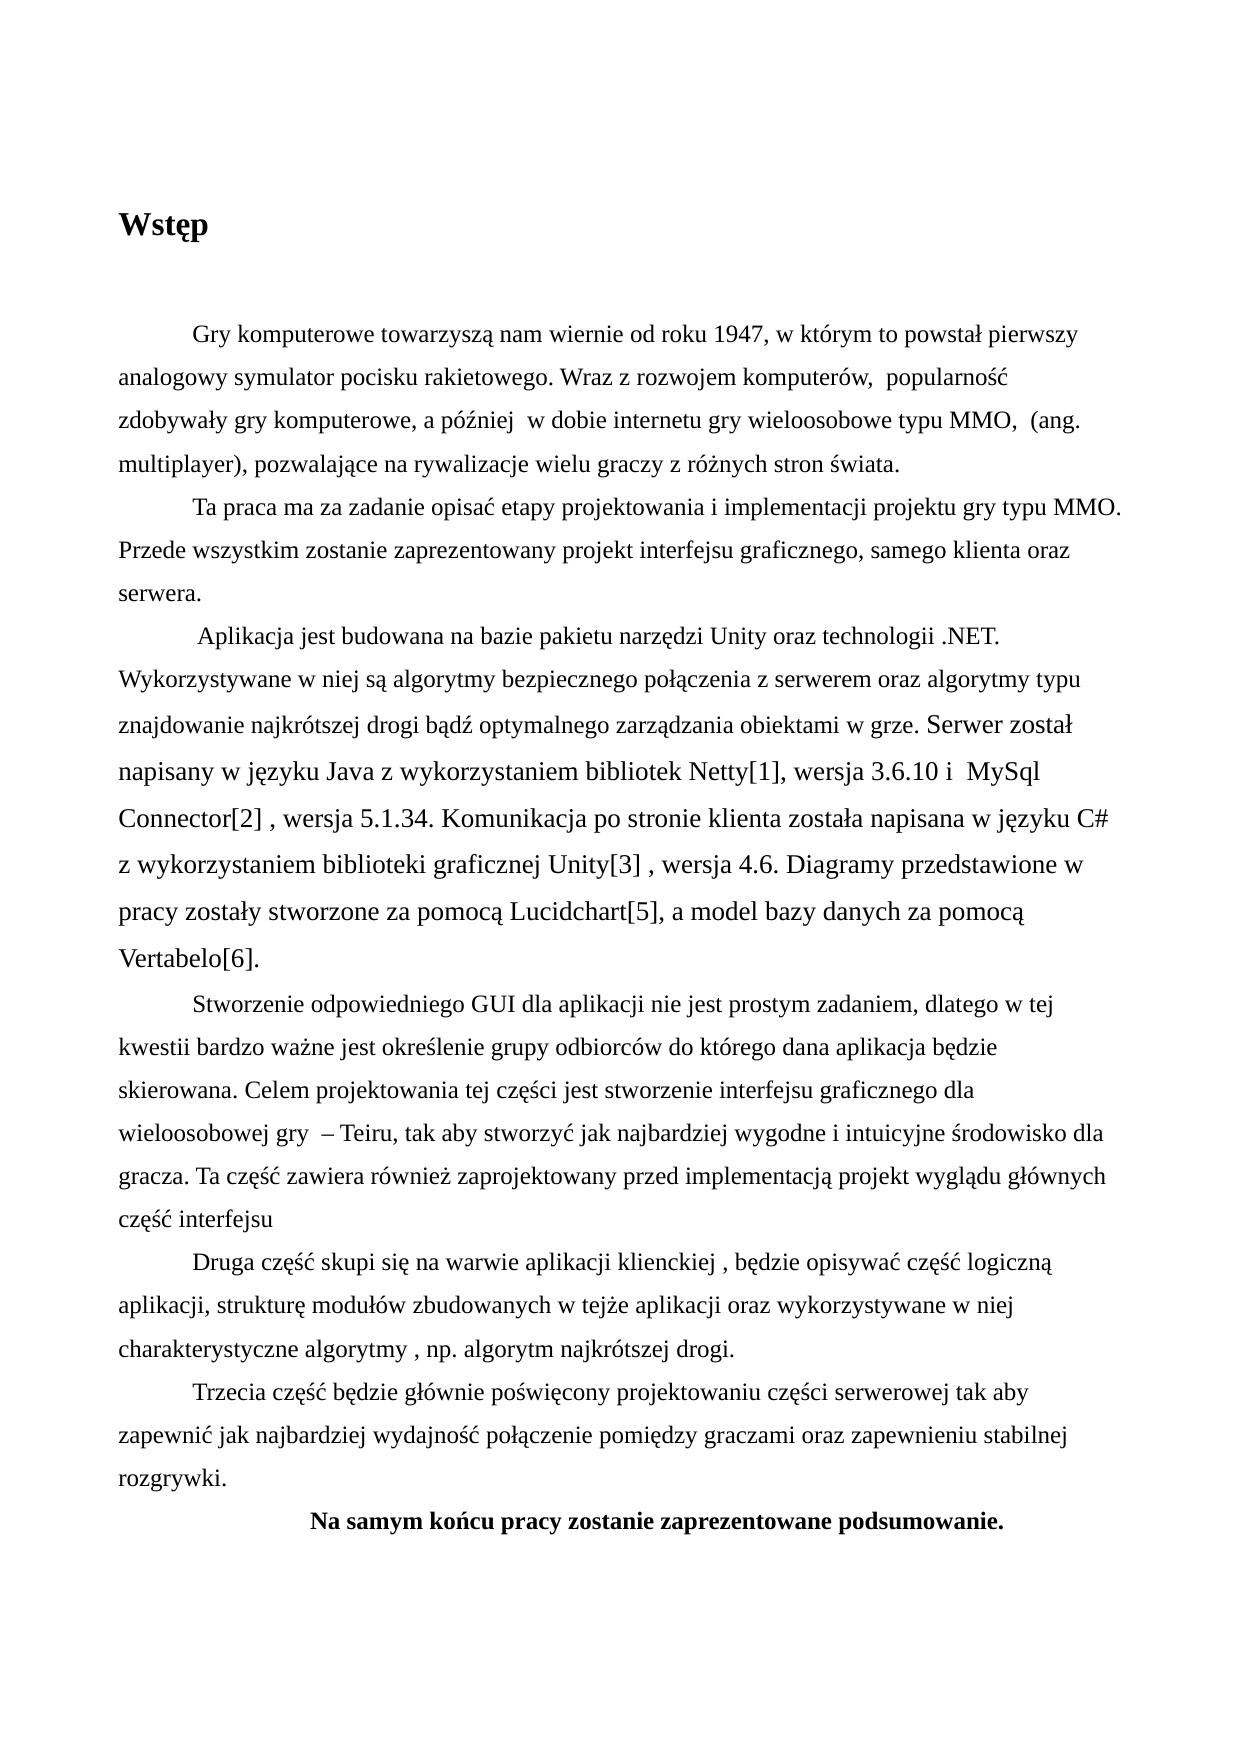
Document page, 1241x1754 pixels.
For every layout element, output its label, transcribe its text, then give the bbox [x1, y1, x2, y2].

text Wstęp [118, 204, 1122, 243]
text Gry komputerowe towarzyszą nam wiernie od roku 1947, w którym to powstał pierwszy analogowy symulator pocisku rakietowego. Wraz z rozwojem komputerów, popularność zdobywały gry komputerowe, a później w dobie internetu gry wieloosobowe typu MMO, (ang. multiplayer), pozwalające na rywalizacje wielu graczy z różnych stron świata. [118, 319, 1122, 477]
text Na samym końcu pracy zostanie zaprezentowane podsumowanie. [118, 1506, 1122, 1535]
text Stworzenie odpowiedniego GUI dla aplikacji nie jest prostym zadaniem, dlatego w tej kwestii bardzo ważne jest określenie grupy odbiorców do którego dana aplikacja będzie skierowana. Celem projektowania tej części jest stworzenie interfejsu graficznego dla wieloosobowej gry – Teiru, tak aby stworzyć jak najbardziej wygodne i intuicyjne środowisko dla gracza. Ta część zawiera również zaprojektowany przed implementacją projekt wyglądu głównych część interfejsu [118, 989, 1122, 1233]
text Aplikacja jest budowana na bazie pakietu narzędzi Unity oraz technologii .NET. Wykorzystywane w niej są algorytmy bezpiecznego połączenia z serwerem oraz algorytmy typu znajdowanie najkrótszej drogi bądź optymalnego zarządzania obiektami w grze. Serwer został napisany w języku Java z wykorzystaniem bibliotek Netty[1], wersja 3.6.10 i MySql Connector[2] , wersja 5.1.34. Komunikacja po stronie klienta została napisana w języku C# z wykorzystaniem biblioteki graficznej Unity[3] , wersja 4.6. Diagramy przedstawione w pracy zostały stworzone za pomocą Lucidchart[5], a model bazy danych za pomocą Vertabelo[6]. [118, 621, 1122, 973]
text Druga część skupi się na warwie aplikacji klienckiej , będzie opisywać część logiczną aplikacji, strukturę modułów zbudowanych w tejże aplikacji oraz wykorzystywane w niej charakterystyczne algorytmy , np. algorytm najkrótszej drogi. [118, 1247, 1122, 1362]
text Trzecia część będzie głównie poświęcony projektowaniu części serwerowej tak aby zapewnić jak najbardziej wydajność połączenie pomiędzy graczami oraz zapewnieniu stabilnej rozgrywki. [118, 1377, 1122, 1492]
text Ta praca ma za zadanie opisać etapy projektowania i implementacji projektu gry typu MMO. Przede wszystkim zostanie zaprezentowany projekt interfejsu graficznego, samego klienta oraz serwera. [118, 492, 1122, 607]
